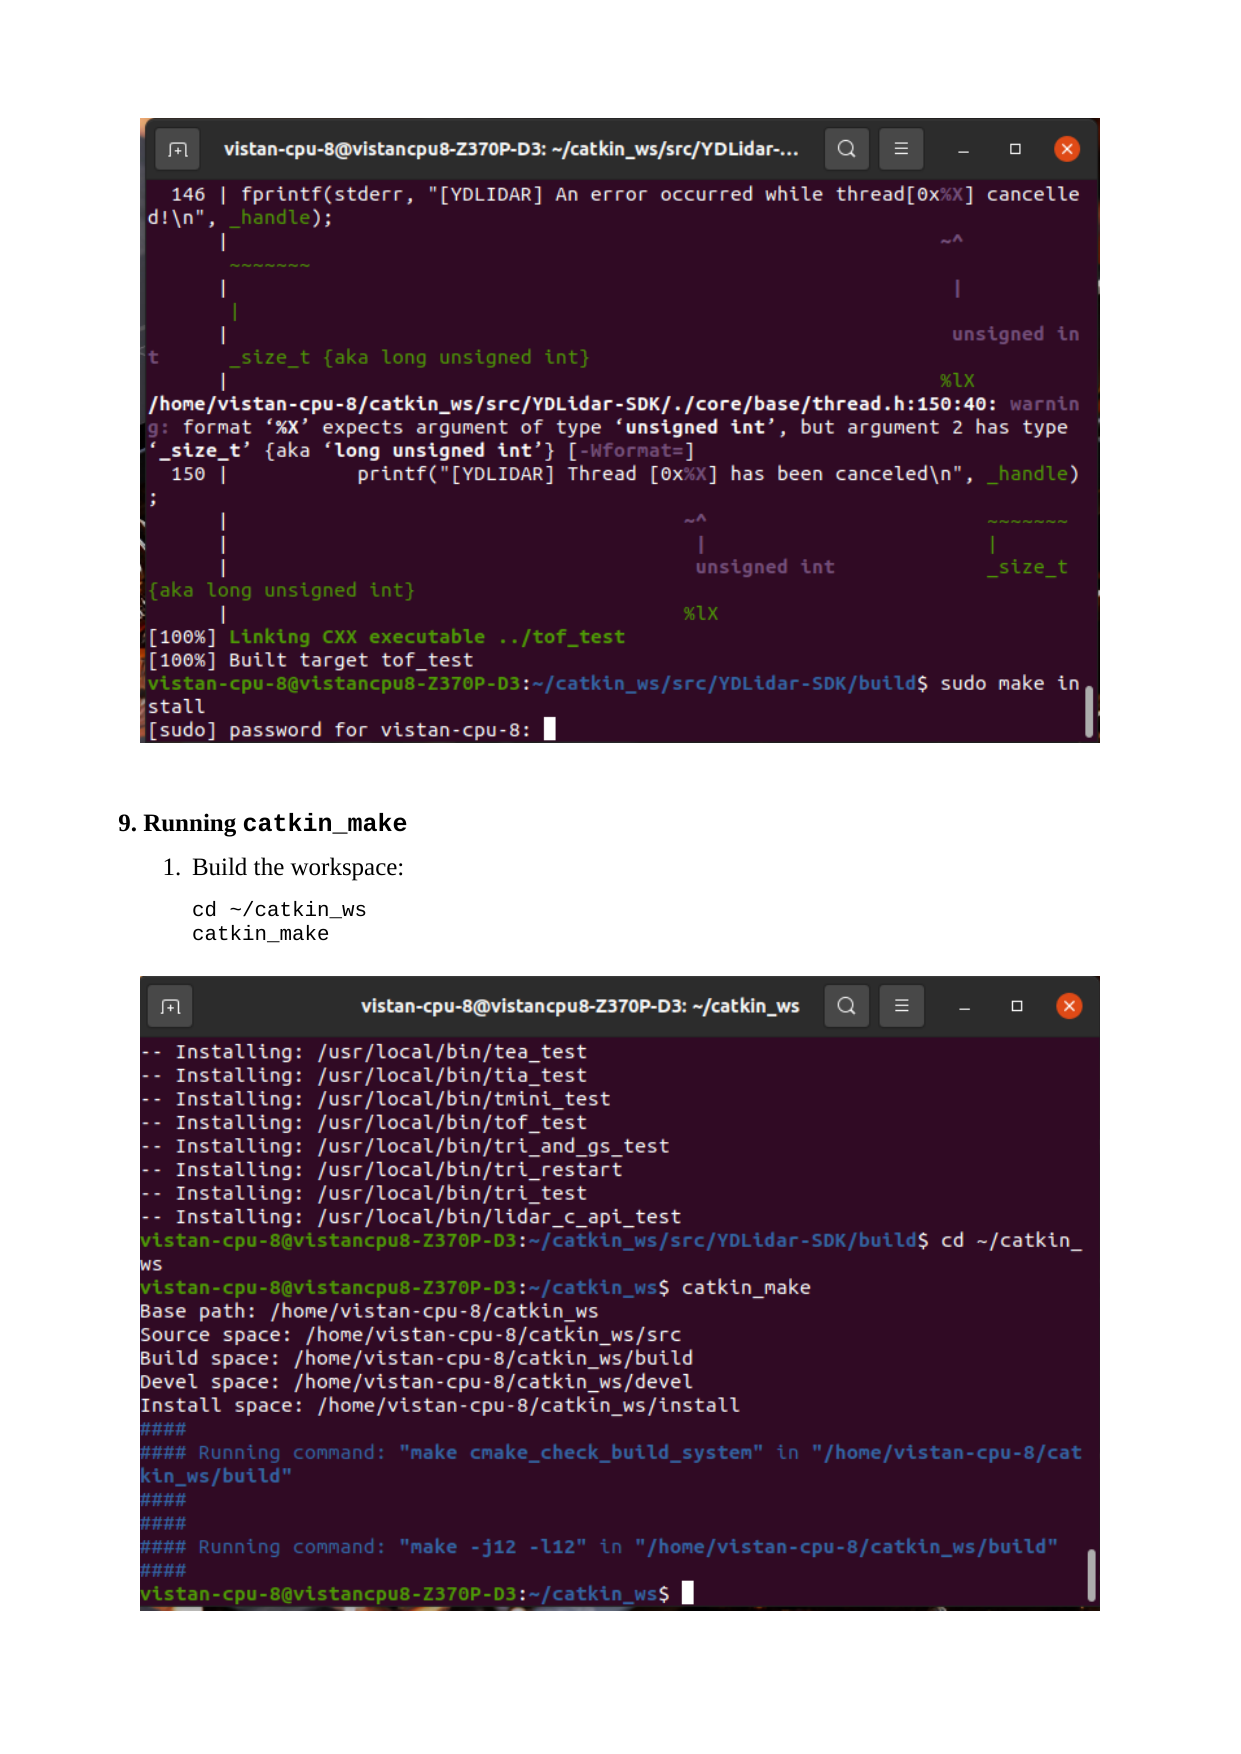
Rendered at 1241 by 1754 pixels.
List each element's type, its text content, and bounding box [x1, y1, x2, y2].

subtitle 9. Running catkin_make [118, 808, 1122, 839]
list Build the workspace: [162, 852, 1122, 881]
list catkin_make [162, 923, 1122, 947]
list cd ~/catkin_ws [162, 899, 1122, 923]
picture [140, 976, 1100, 1611]
picture [140, 118, 1100, 743]
